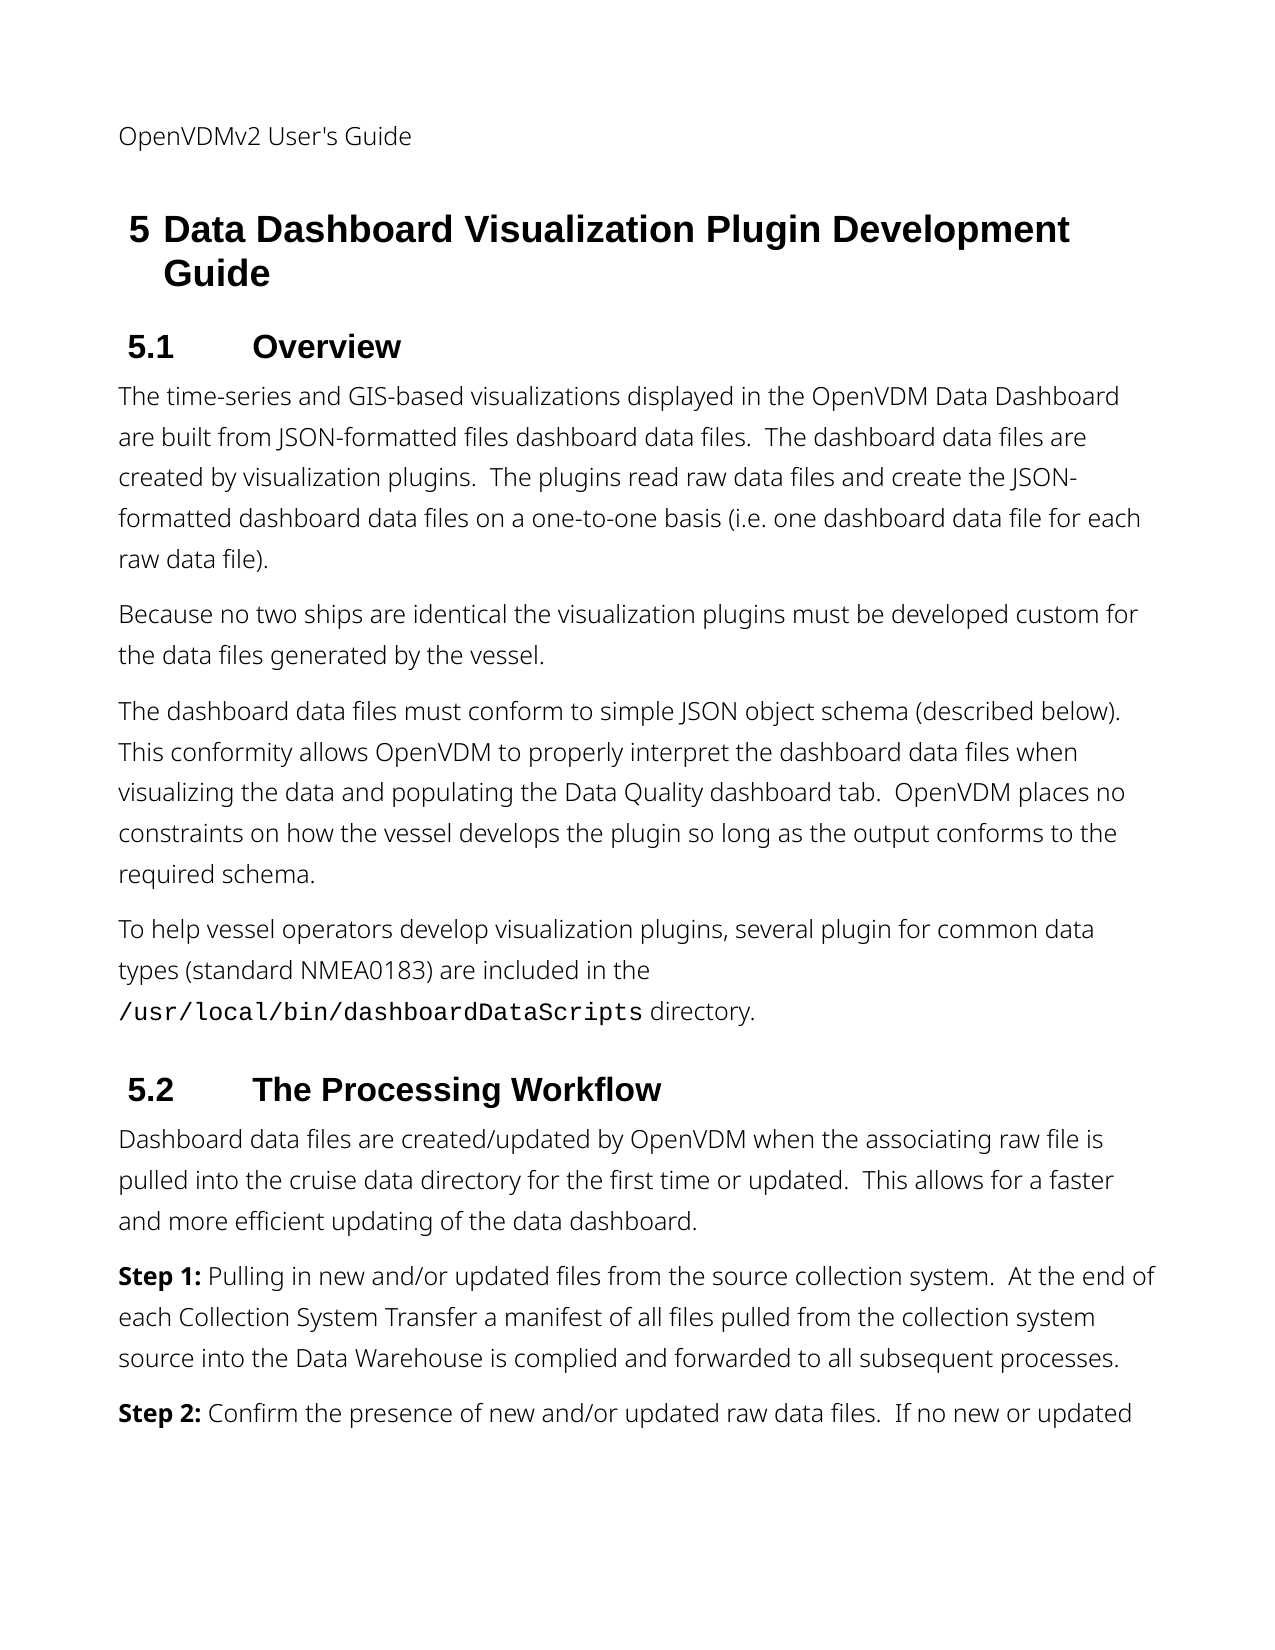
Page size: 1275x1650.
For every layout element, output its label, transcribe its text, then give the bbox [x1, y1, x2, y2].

text Step 1: Pulling in new and/or updated files from the source collection system. At the end of each Collection System Transfer a manifest of all files pulled from the collection system source into the Data Warehouse is complied and forwarded to all subsequent processes. [118, 1258, 1157, 1374]
text Dashboard data files are created/updated by OpenVDM when the associating raw file is pulled into the cruise data directory for the first time or updated. This allows for a faster and more efficient updating of the data dashboard. [118, 1121, 1157, 1237]
text Because no two ships are identical the visualization plugins must be developed custom for the data files generated by the vessel. [118, 597, 1157, 672]
text Step 2: Confirm the presence of new and/or updated raw data files. If no new or updated [118, 1396, 1157, 1430]
text The time-series and GIS-based visualizations displayed in the OpenVDM Data Dashboard are built from JSON-formatted files dashboard data files. The dashboard data files are created by visualization plugins. The plugins read raw data files and create the JSON-formatted dashboard data files on a one-to-one basis (i.e. one dashboard data file for each raw data file). [118, 378, 1157, 576]
subtitle The Processing Workflow [118, 1070, 1157, 1109]
subtitle Overview [118, 327, 1157, 366]
text The dashboard data files must conform to simple JSON object schema (described below). This conformity allows OpenVDM to properly interpret the dashboard data files when visualizing the data and populating the Data Quality dashboard tab. OpenVDM places no constraints on how the vessel develops the plugin so long as the output conforms to the required schema. [118, 693, 1157, 891]
subtitle Data Dashboard Visualization Plugin Development Guide [118, 207, 1157, 294]
text To help vessel operators develop visualization plugins, several plugin for common data types (standard NMEA0183) are included in the /usr/local/bin/dashboardDataScripts directory. [118, 912, 1157, 1028]
